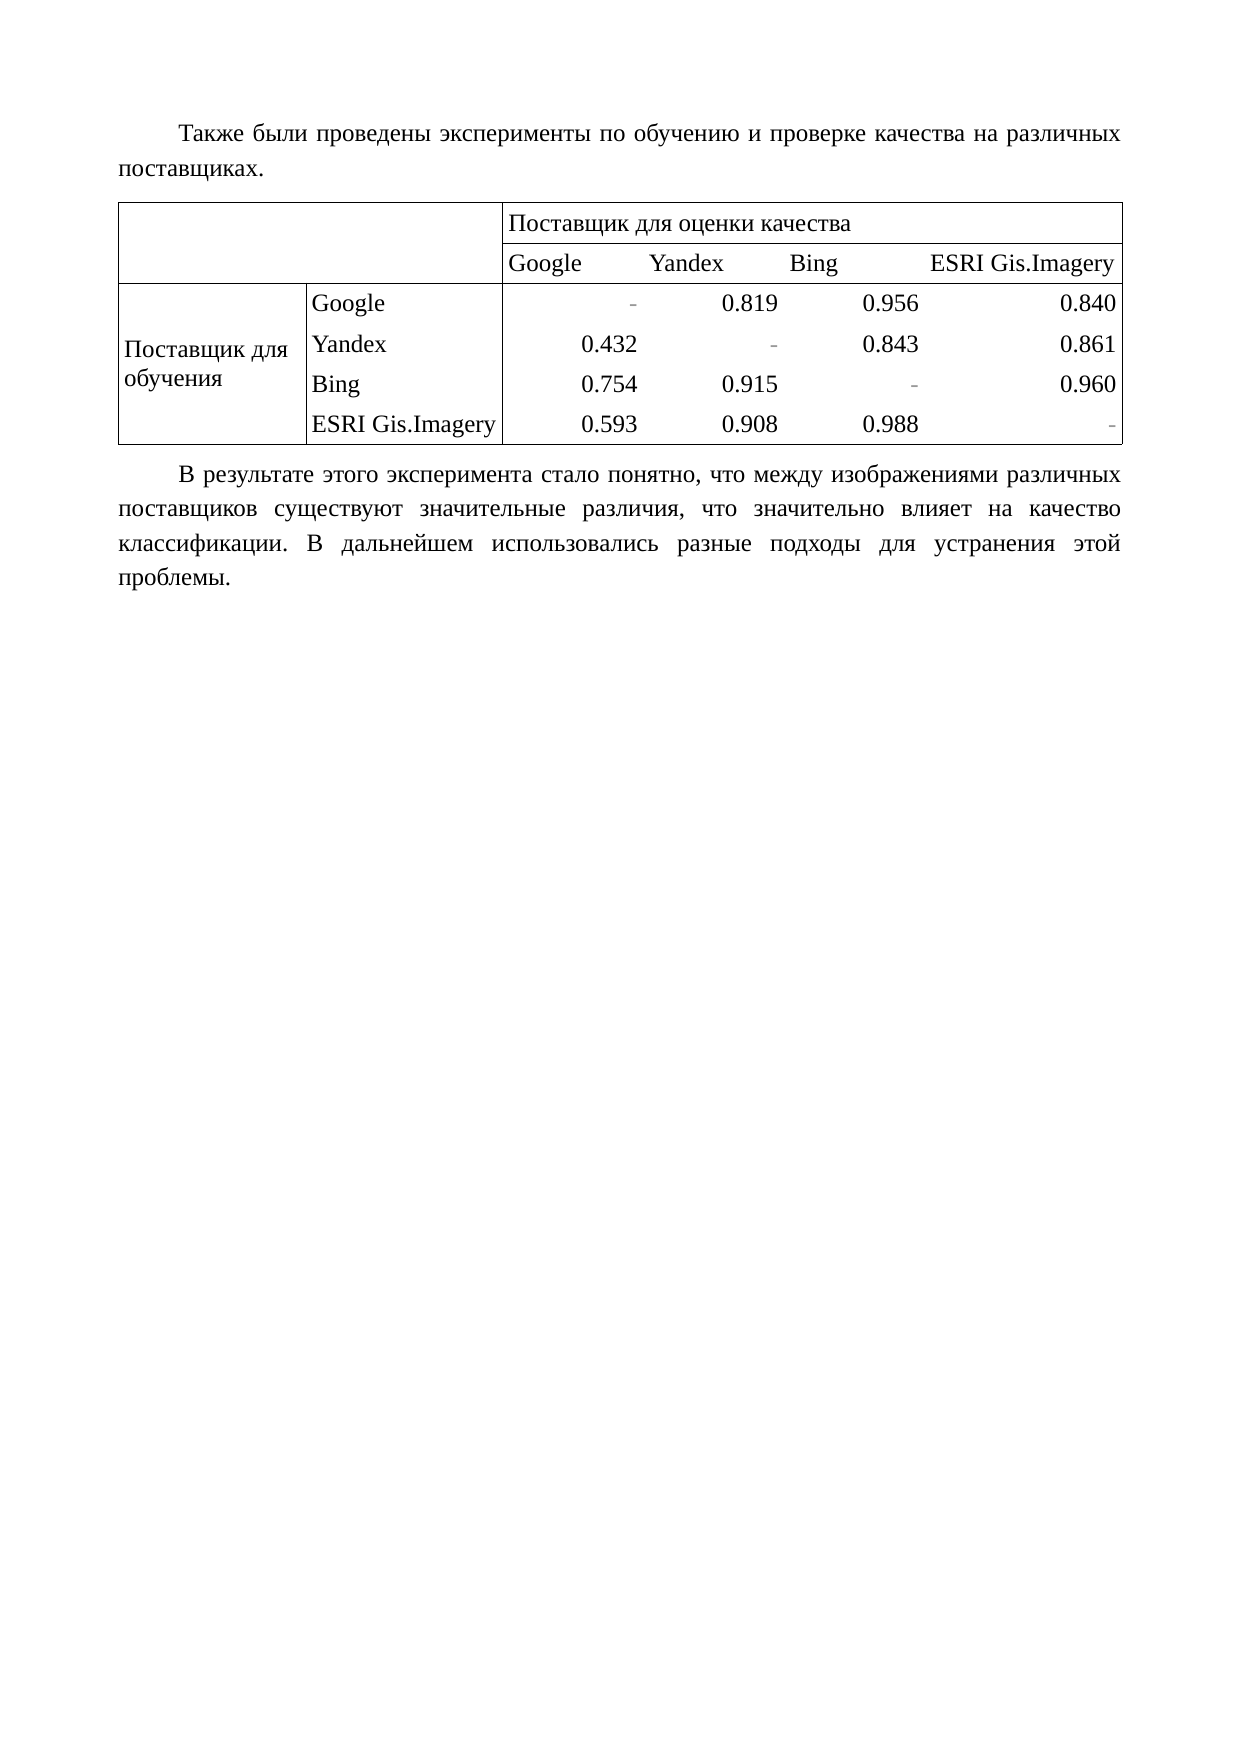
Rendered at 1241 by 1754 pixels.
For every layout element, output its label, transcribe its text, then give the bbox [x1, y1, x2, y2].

table_cell Yandex [307, 323, 502, 363]
table_cell 0.988 [784, 404, 924, 444]
table_header [119, 203, 502, 283]
table_cell 0.819 [643, 284, 783, 323]
table_cell Поставщик для обучения [119, 284, 306, 444]
table_cell Google [503, 244, 643, 283]
table_cell 0.908 [643, 404, 783, 444]
table_cell - [784, 363, 924, 404]
table_cell 0.754 [503, 363, 643, 404]
table_header Поставщик для оценки качества [503, 203, 1122, 242]
table_cell 0.915 [643, 363, 783, 404]
table_cell 0.840 [924, 284, 1122, 323]
table_cell 0.861 [924, 323, 1122, 363]
table_cell - [503, 284, 643, 323]
table_cell 0.593 [503, 404, 643, 444]
table_cell - [643, 323, 783, 363]
table_cell 0.843 [784, 323, 924, 363]
text Также были проведены эксперименты по обучению и проверке качества на различных поставщиках. [118, 118, 1122, 181]
table_cell 0.432 [503, 323, 643, 363]
table_cell Bing [307, 363, 502, 404]
table_cell ESRI Gis.Imagery [924, 244, 1122, 283]
table_cell ESRI Gis.Imagery [307, 404, 502, 444]
table_cell - [924, 404, 1122, 444]
table_cell Yandex [643, 244, 783, 283]
table_cell 0.956 [784, 284, 924, 323]
table_cell 0.960 [924, 363, 1122, 404]
table_cell Google [307, 284, 502, 323]
table_cell Bing [784, 244, 924, 283]
text В результате этого эксперимента стало понятно, что между изображениями различных поставщиков существуют значительные различия, что значительно влияет на качество классификации. В дальнейшем использовались разные подходы для устранения этой проблемы. [118, 459, 1122, 591]
